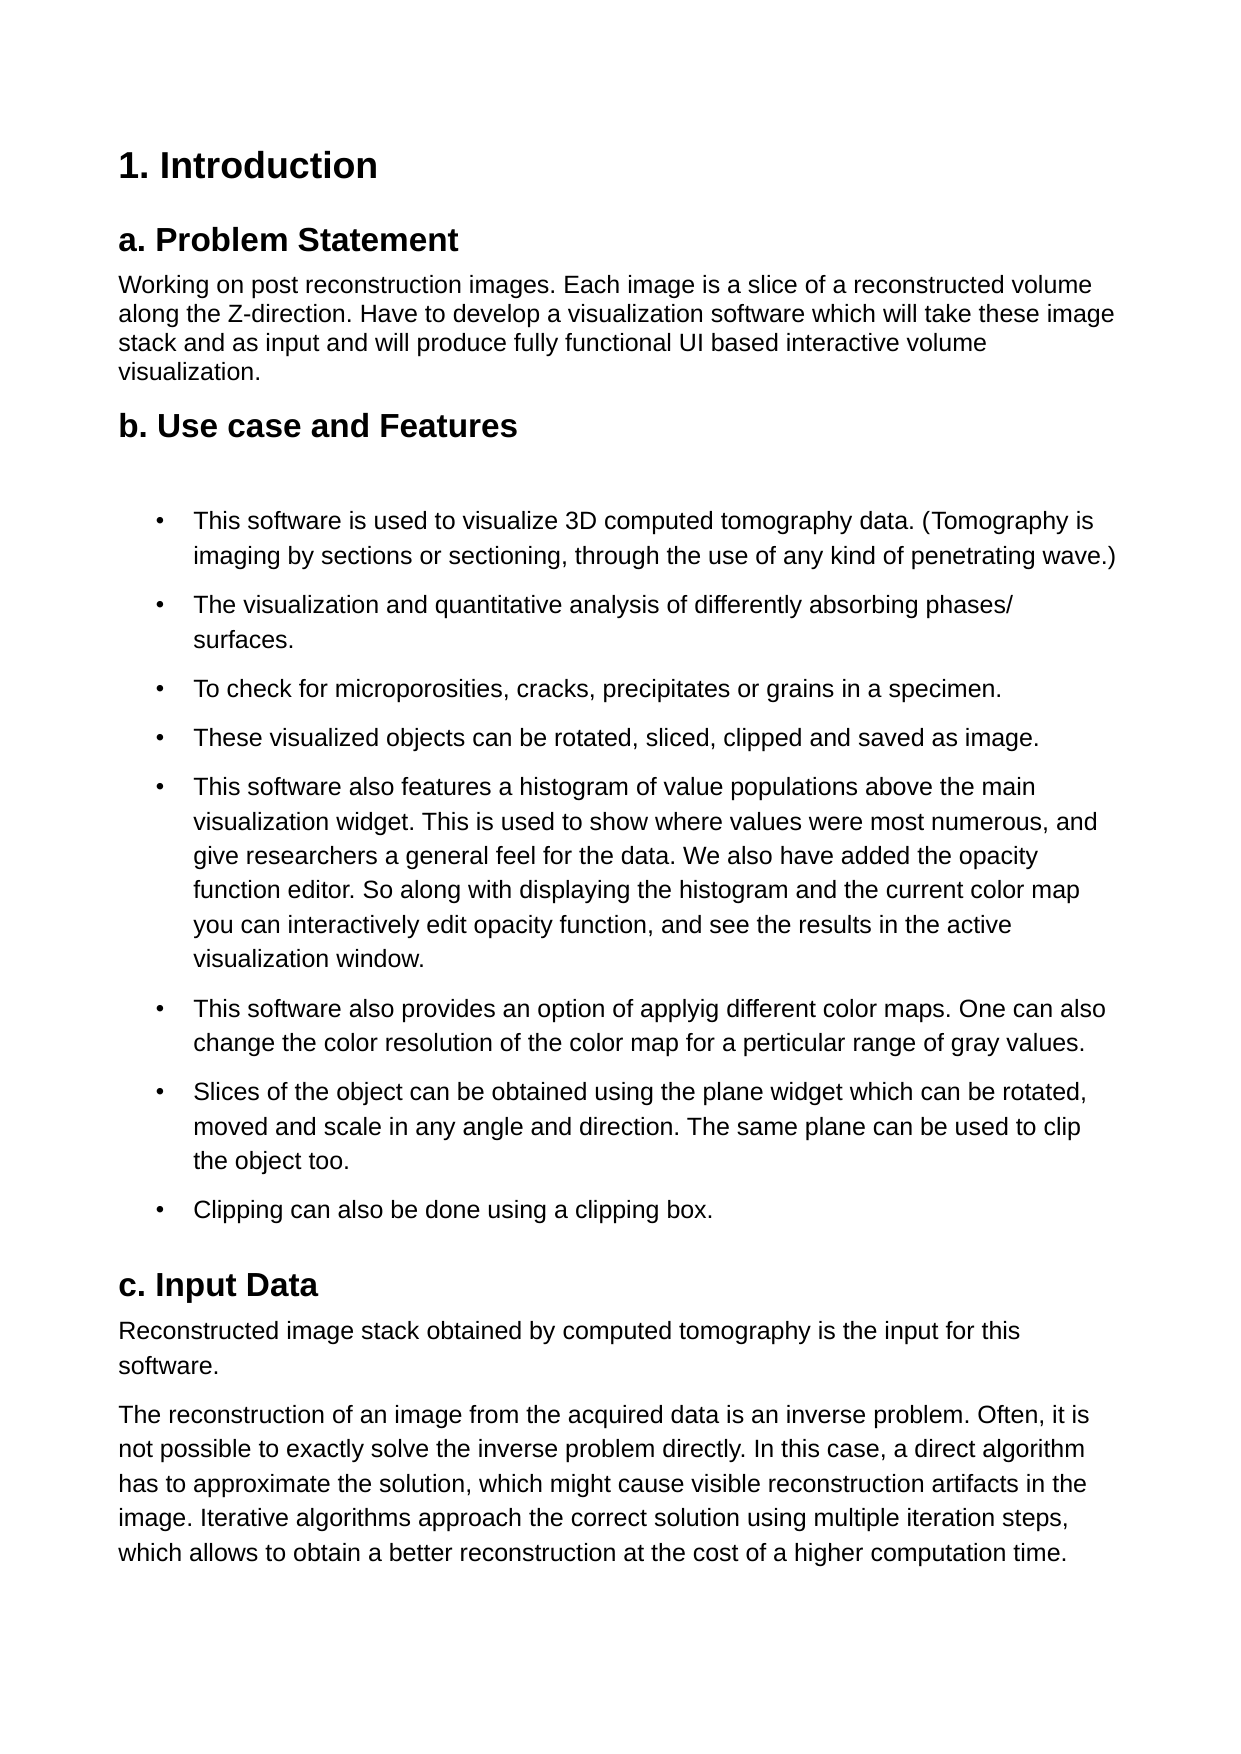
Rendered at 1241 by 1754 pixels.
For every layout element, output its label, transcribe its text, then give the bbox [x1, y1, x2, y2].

subtitle a. Problem Statement [118, 219, 1122, 258]
list This software also features a histogram of value populations above the main visualization widget. This is used to show where values were most numerous, and give researchers a general feel for the data. We also have added the opacity function editor. So along with displaying the histogram and the current color map you can interactively edit opacity function, and see the results in the active visualization window. [156, 772, 1122, 973]
subtitle b. Use case and Features [118, 406, 1122, 445]
text Reconstructed image stack obtained by computed tomography is the input for this software. [118, 1316, 1122, 1379]
list This software also provides an option of applyig different color maps. One can also change the color resolution of the color map for a perticular range of gray values. [156, 993, 1122, 1057]
subtitle 1. Introduction [118, 143, 1122, 186]
list This software is used to visualize 3D computed tomography data. (Tomography is imaging by sections or sectioning, through the use of any kind of penetrating wave.) [156, 506, 1122, 570]
text Working on post reconstruction images. Each image is a slice of a reconstructed volume along the Z-direction. Have to develop a visualization software which will take these image stack and as input and will produce fully functional UI based interactive volume visualization. [118, 271, 1122, 386]
list Clipping can also be done using a clipping box. [156, 1195, 1122, 1224]
list Slices of the object can be obtained using the plane widget which can be rotated, moved and scale in any angle and direction. The same plane can be used to clip the object too. [156, 1077, 1122, 1175]
list To check for microporosities, cracks, precipitates or grains in a specimen. [156, 674, 1122, 702]
list The visualization and quantitative analysis of differently absorbing phases/ surfaces. [156, 590, 1122, 653]
text The reconstruction of an image from the acquired data is an inverse problem. Often, it is not possible to exactly solve the inverse problem directly. In this case, a direct algorithm has to approximate the solution, which might cause visible reconstruction artifacts in the image. Iterative algorithms approach the correct solution using multiple iteration steps, which allows to obtain a better reconstruction at the cost of a higher computation time. [118, 1400, 1122, 1566]
subtitle c. Input Data [118, 1265, 1122, 1304]
list These visualized objects can be rotated, sliced, clipped and saved as image. [156, 723, 1122, 752]
